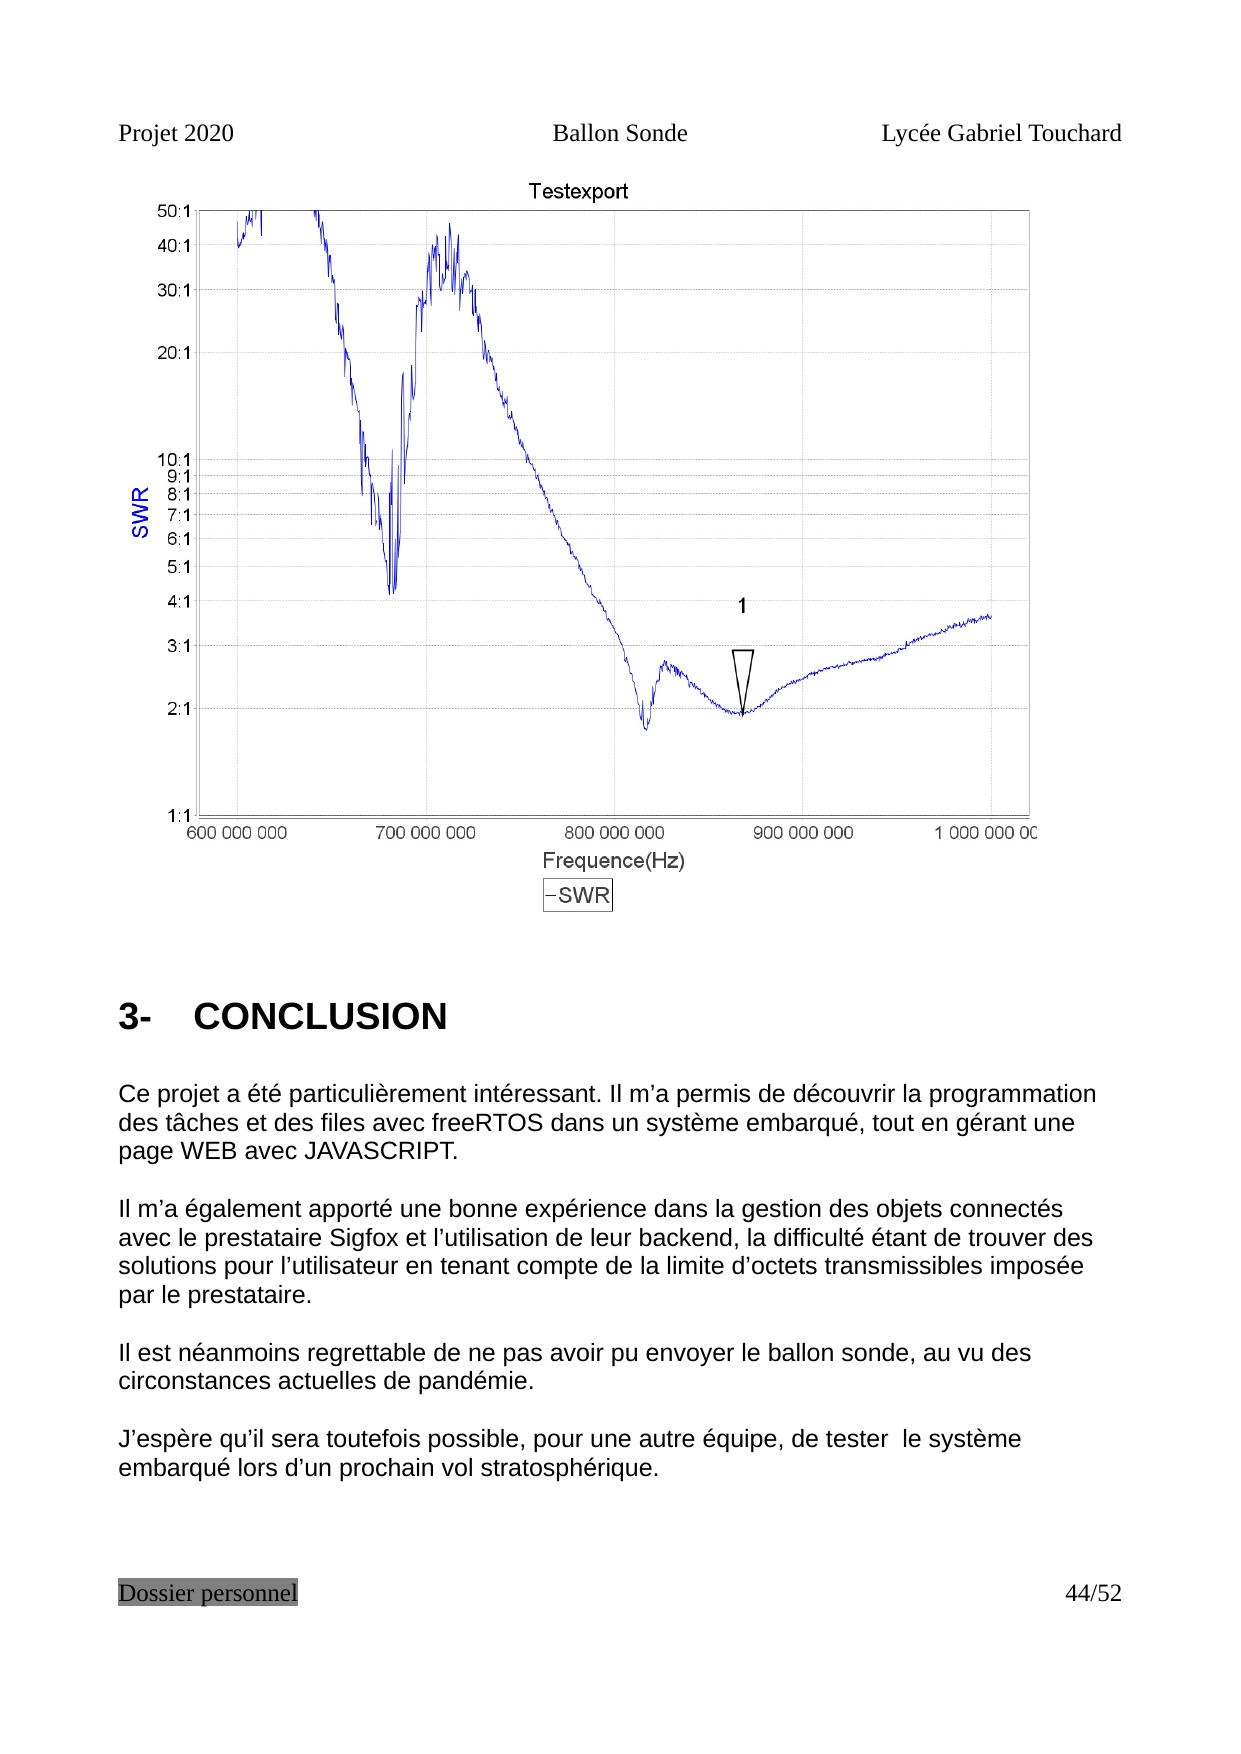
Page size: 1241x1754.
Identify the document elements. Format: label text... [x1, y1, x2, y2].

text Il est néanmoins regrettable de ne pas avoir pu envoyer le ballon sonde, au vu des circonstances actuelles de pandémie. [118, 1338, 1122, 1395]
picture [118, 176, 1037, 912]
text Ce projet a été particulièrement intéressant. Il m’a permis de découvrir la programmation des tâches et des files avec freeRTOS dans un système embarqué, tout en gérant une page WEB avec JAVASCRIPT. [118, 1079, 1122, 1165]
subtitle CONCLUSION [118, 994, 1122, 1038]
text Il m’a également apporté une bonne expérience dans la gestion des objets connectés avec le prestataire Sigfox et l’utilisation de leur backend, la difficulté étant de trouver des solutions pour l’utilisateur en tenant compte de la limite d’octets transmissibles imposée par le prestataire. [118, 1194, 1122, 1309]
text J’espère qu’il sera toutefois possible, pour une autre équipe, de tester le système embarqué lors d’un prochain vol stratosphérique. [118, 1424, 1122, 1481]
